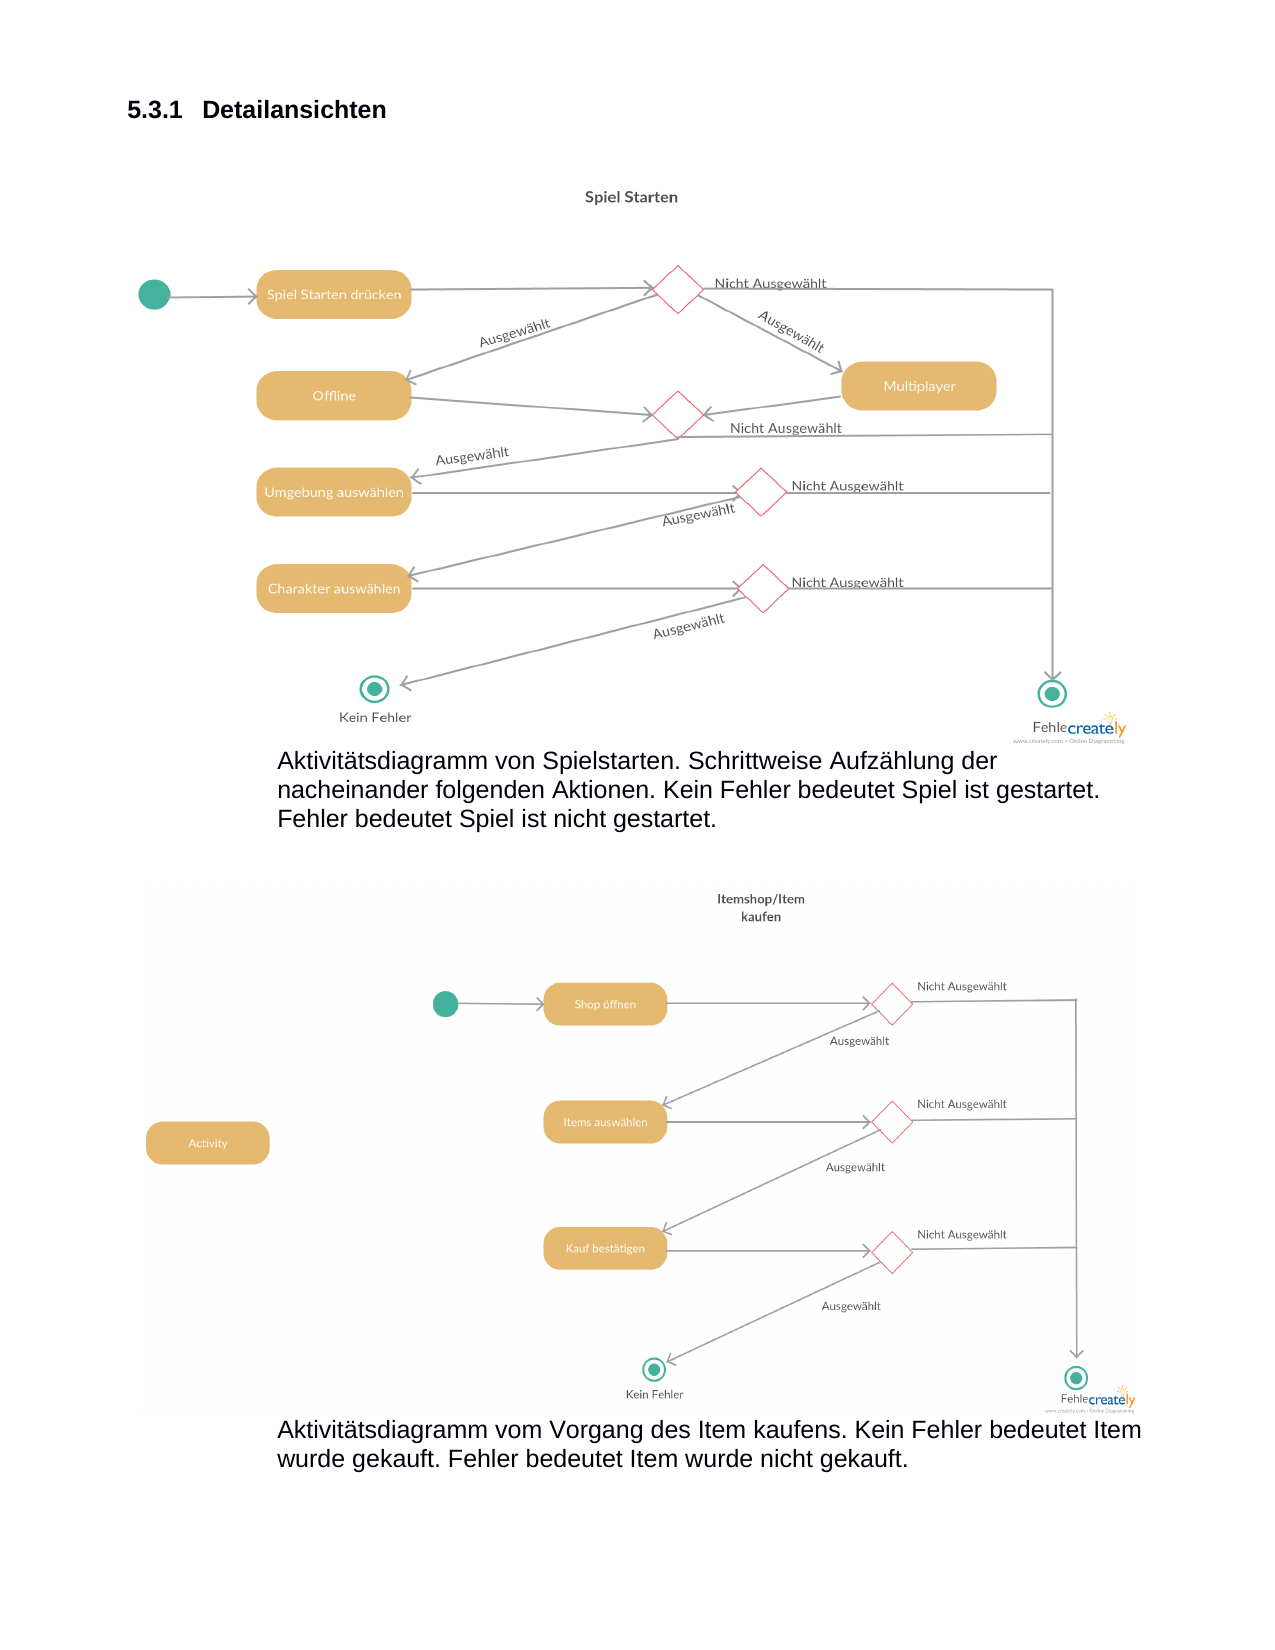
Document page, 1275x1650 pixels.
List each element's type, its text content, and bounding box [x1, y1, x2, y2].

text Fehler bedeutet Spiel ist nicht gestartet. [127, 804, 1152, 832]
picture [131, 177, 1132, 747]
text wurde gekauft. Fehler bedeutet Item wurde nicht gekauft. [127, 1444, 1152, 1473]
list 5.3.1 Detailansichten [127, 95, 1152, 124]
text Aktivitätsdiagramm vom Vorgang des Item kaufens. Kein Fehler bedeutet Item [127, 861, 1152, 1444]
text Aktivitätsdiagramm von Spielstarten. Schrittweise Aufzählung der nacheinander folgenden Aktionen. Kein Fehler bedeutet Spiel ist gestartet. [127, 153, 1152, 804]
picture [140, 884, 1140, 1416]
